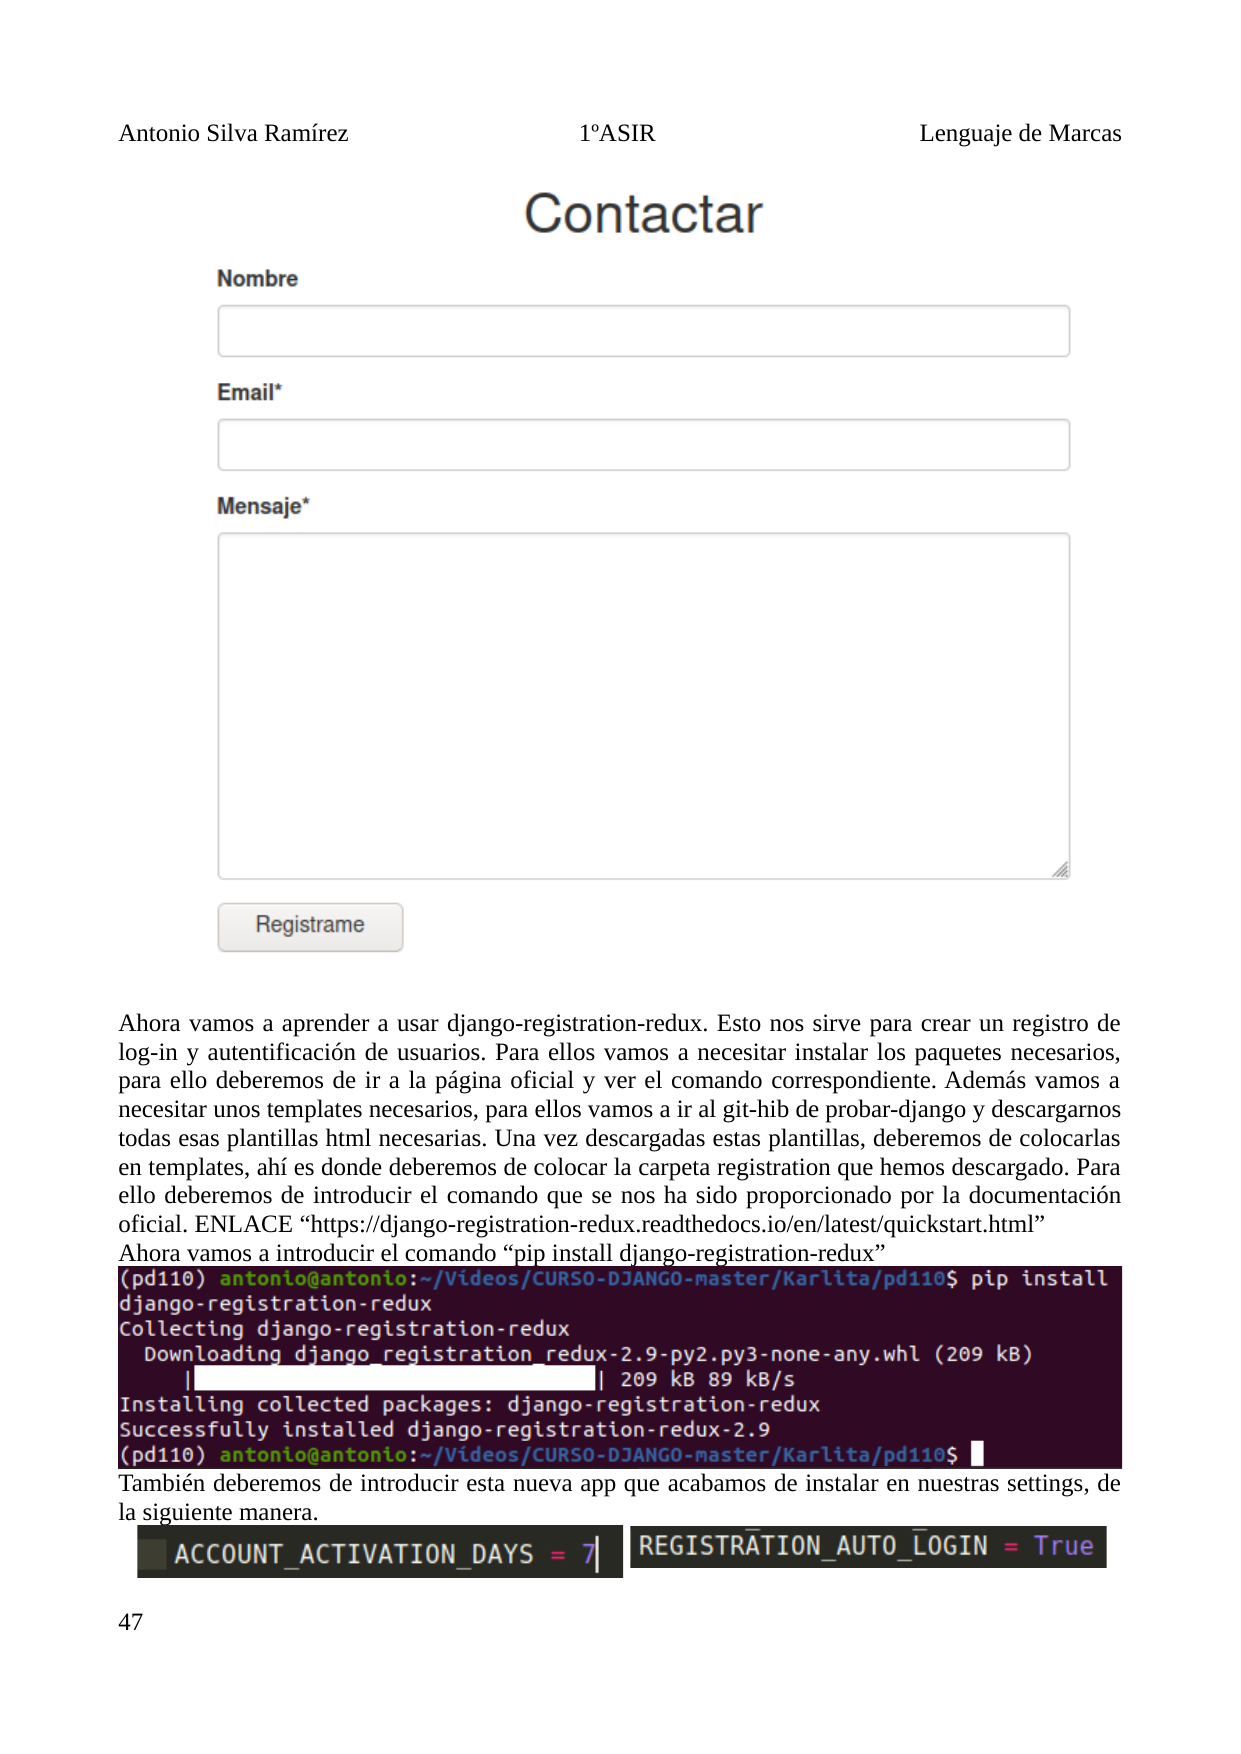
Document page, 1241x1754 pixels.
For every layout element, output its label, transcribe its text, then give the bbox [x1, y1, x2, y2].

text Ahora vamos a aprender a usar django-registration-redux. Esto nos sirve para crear un registro de log-in y autentificación de usuarios. Para ellos vamos a necesitar instalar los paquetes necesarios, para ello deberemos de ir a la página oficial y ver el comando correspondiente. Además vamos a necesitar unos templates necesarios, para ellos vamos a ir al git-hib de probar-django y descargarnos todas esas plantillas html necesarias. Una vez descargadas estas plantillas, deberemos de colocarlas en templates, ahí es donde deberemos de colocar la carpeta registration que hemos descargado. Para ello deberemos de introducir el comando que se nos ha sido proporcionado por la documentación oficial. ENLACE “https://django-registration-redux.readthedocs.io/en/latest/quickstart.html” [118, 1008, 1122, 1238]
text También deberemos de introducir esta nueva app que acabamos de instalar en nuestras settings, de la siguiente manera. [118, 1469, 1122, 1526]
picture [630, 1526, 1107, 1568]
picture [137, 1525, 624, 1578]
text Ahora vamos a introducir el comando “pip install django-registration-redux” [118, 1238, 1122, 1266]
picture [118, 176, 1123, 980]
picture [118, 1266, 1123, 1469]
